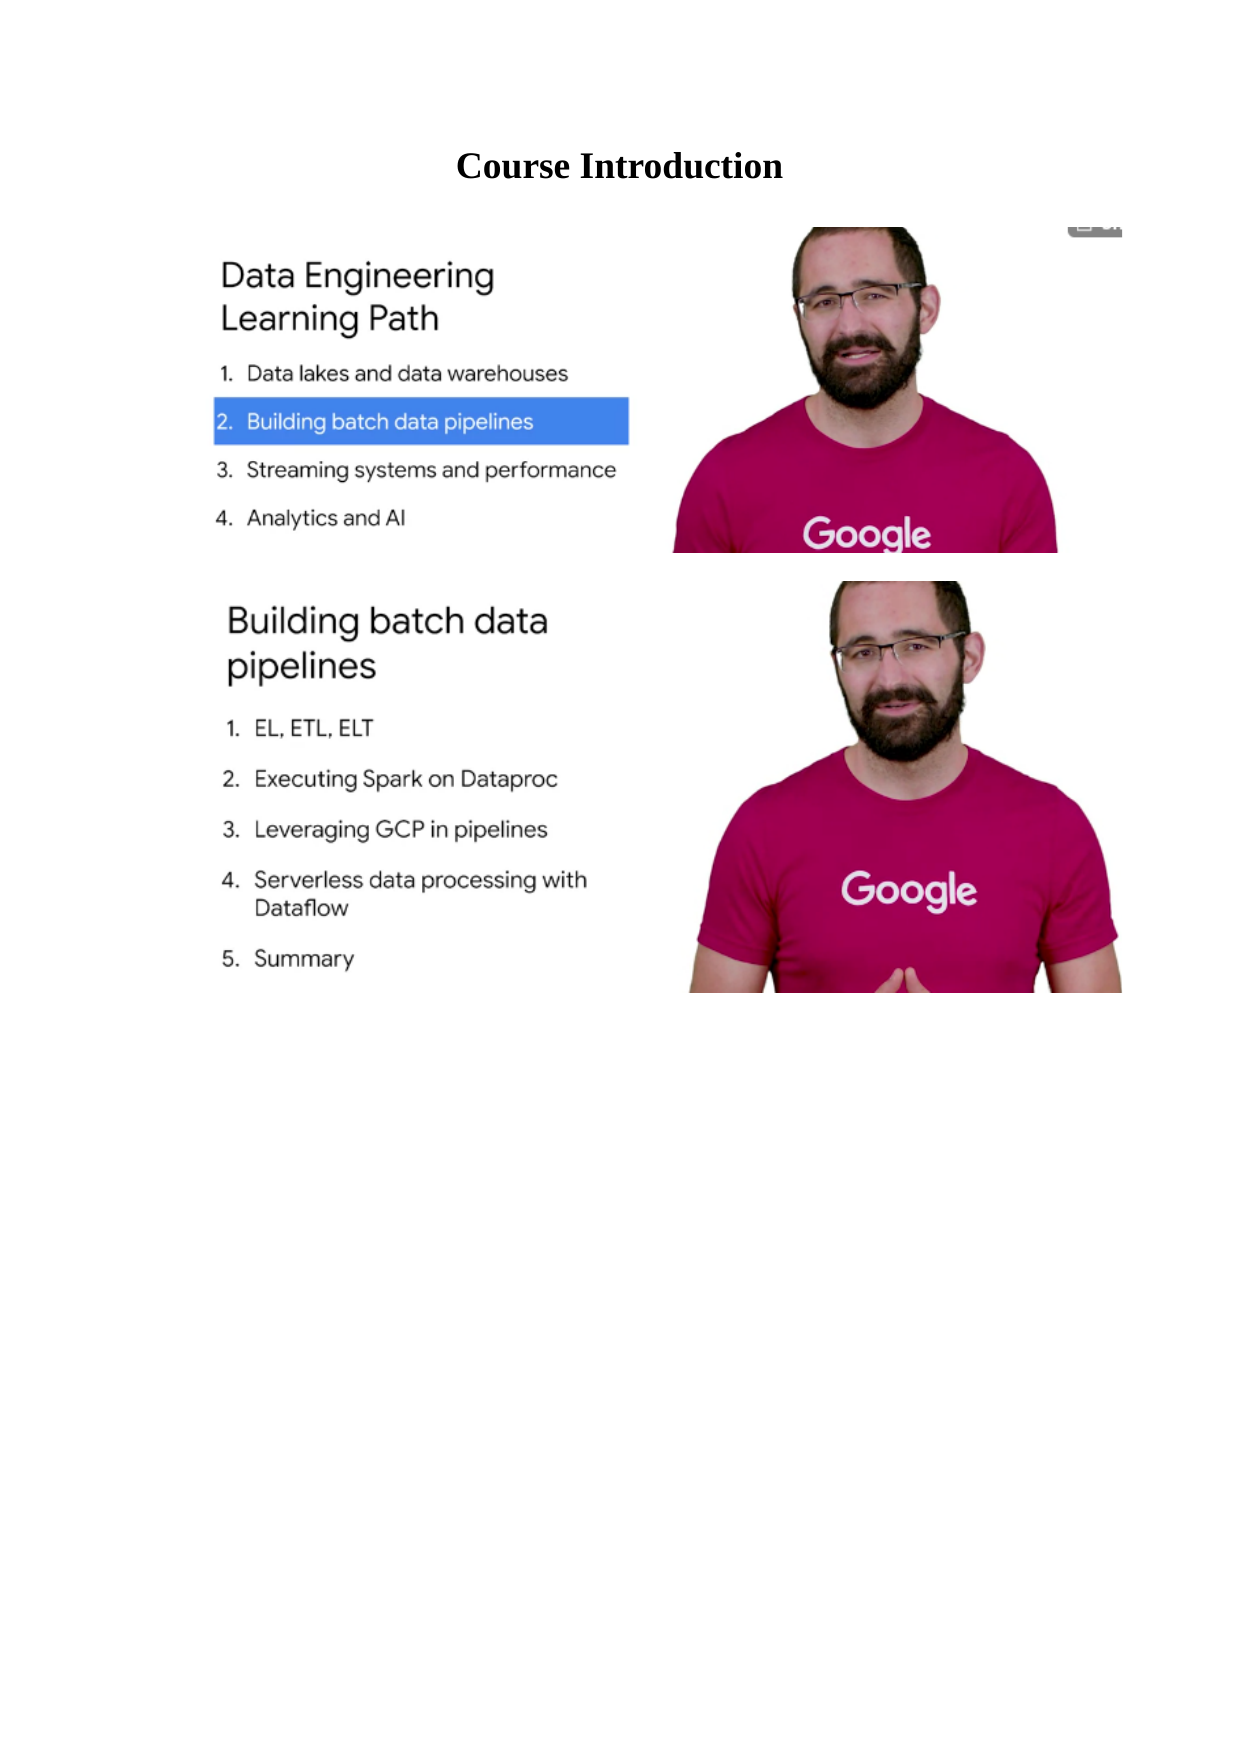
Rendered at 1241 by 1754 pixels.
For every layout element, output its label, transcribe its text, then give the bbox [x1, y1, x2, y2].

picture [118, 227, 1123, 553]
subtitle Course Introduction [118, 143, 1122, 186]
picture [118, 581, 1123, 993]
